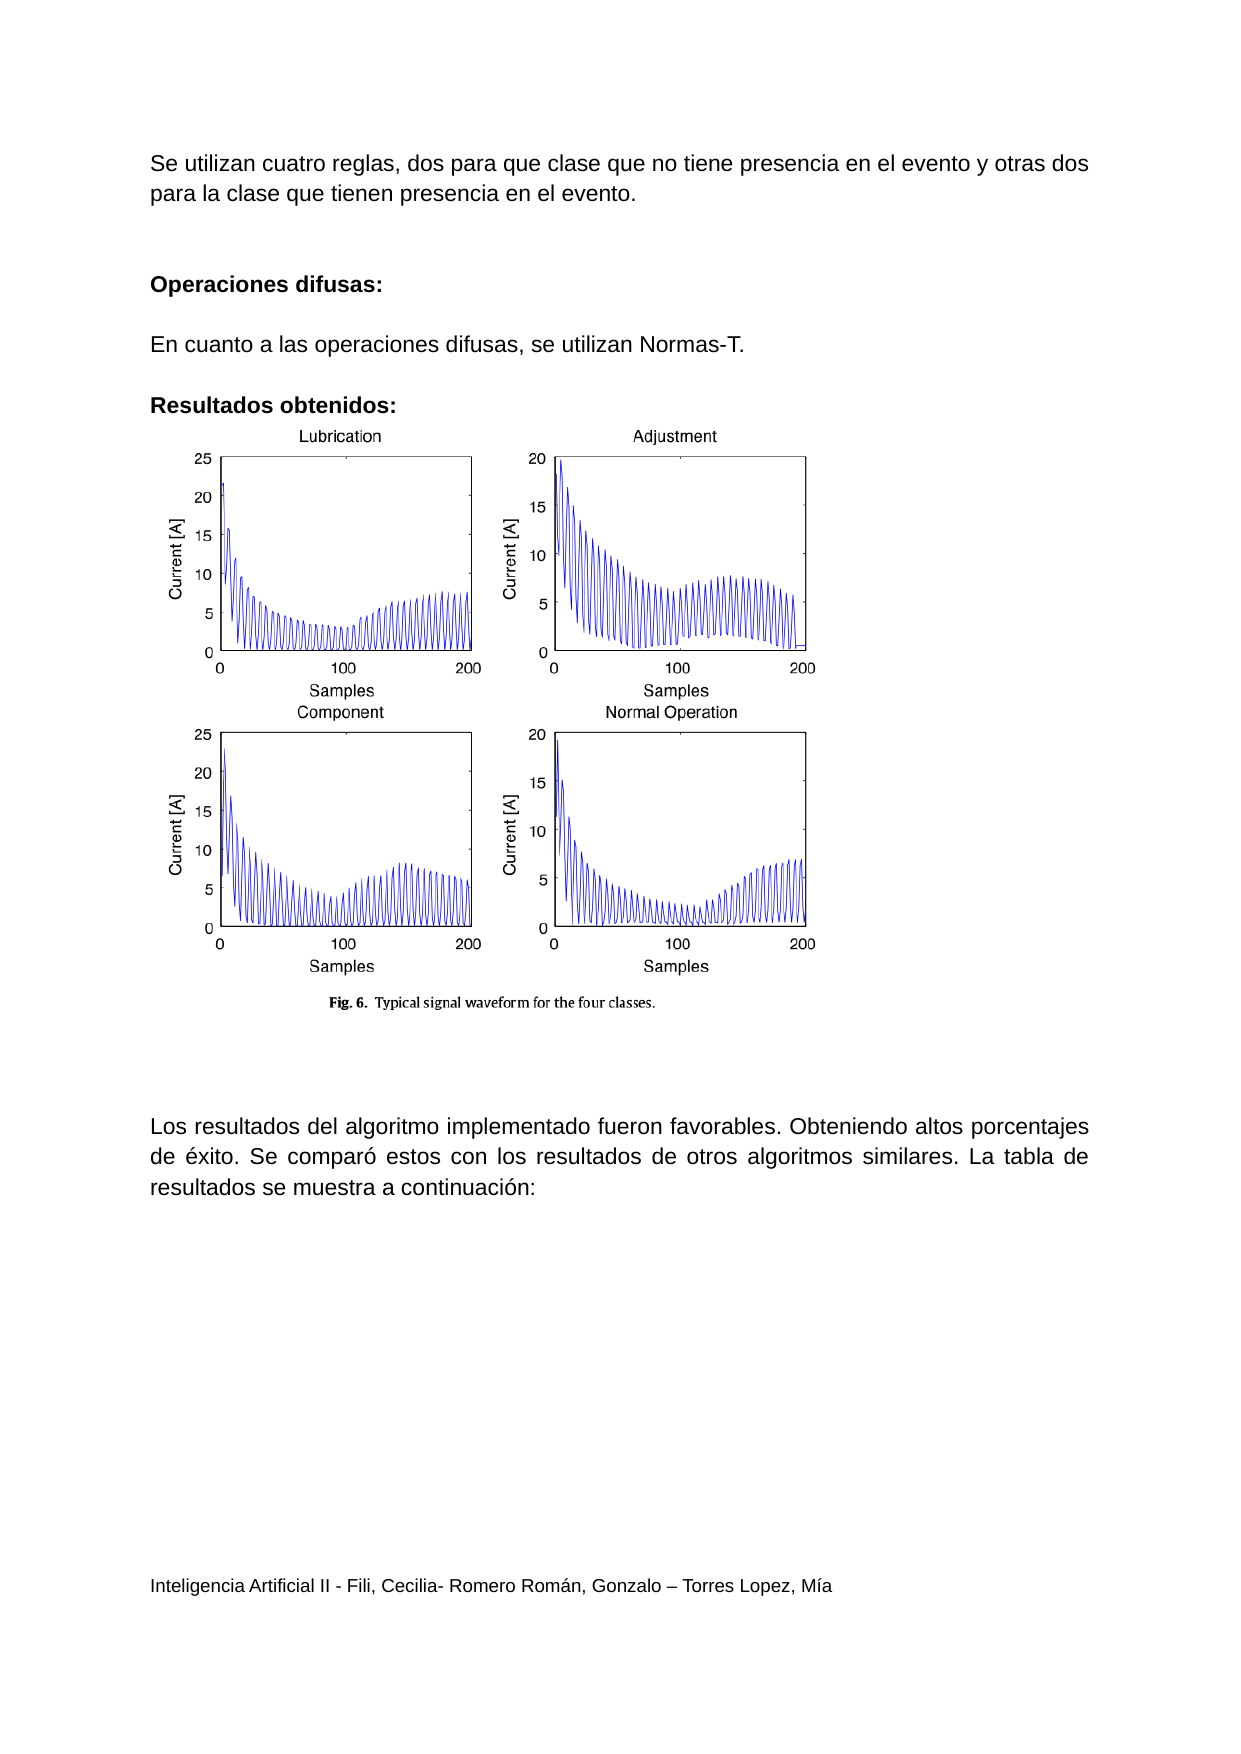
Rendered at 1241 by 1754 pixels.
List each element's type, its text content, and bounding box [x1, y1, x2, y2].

text En cuanto a las operaciones difusas, se utilizan Normas-T. [150, 331, 1090, 358]
picture [150, 421, 883, 1019]
text Resultados obtenidos: [150, 392, 1090, 418]
text Operaciones difusas: [150, 271, 1090, 297]
text Los resultados del algoritmo implementado fueron favorables. Obteniendo altos porcentajes de éxito. Se comparó estos con los resultados de otros algoritmos similares. La tabla de resultados se muestra a continuación: [150, 1113, 1090, 1200]
text Se utilizan cuatro reglas, dos para que clase que no tiene presencia en el evento y otras dos para la clase que tienen presencia en el evento. [150, 150, 1090, 207]
